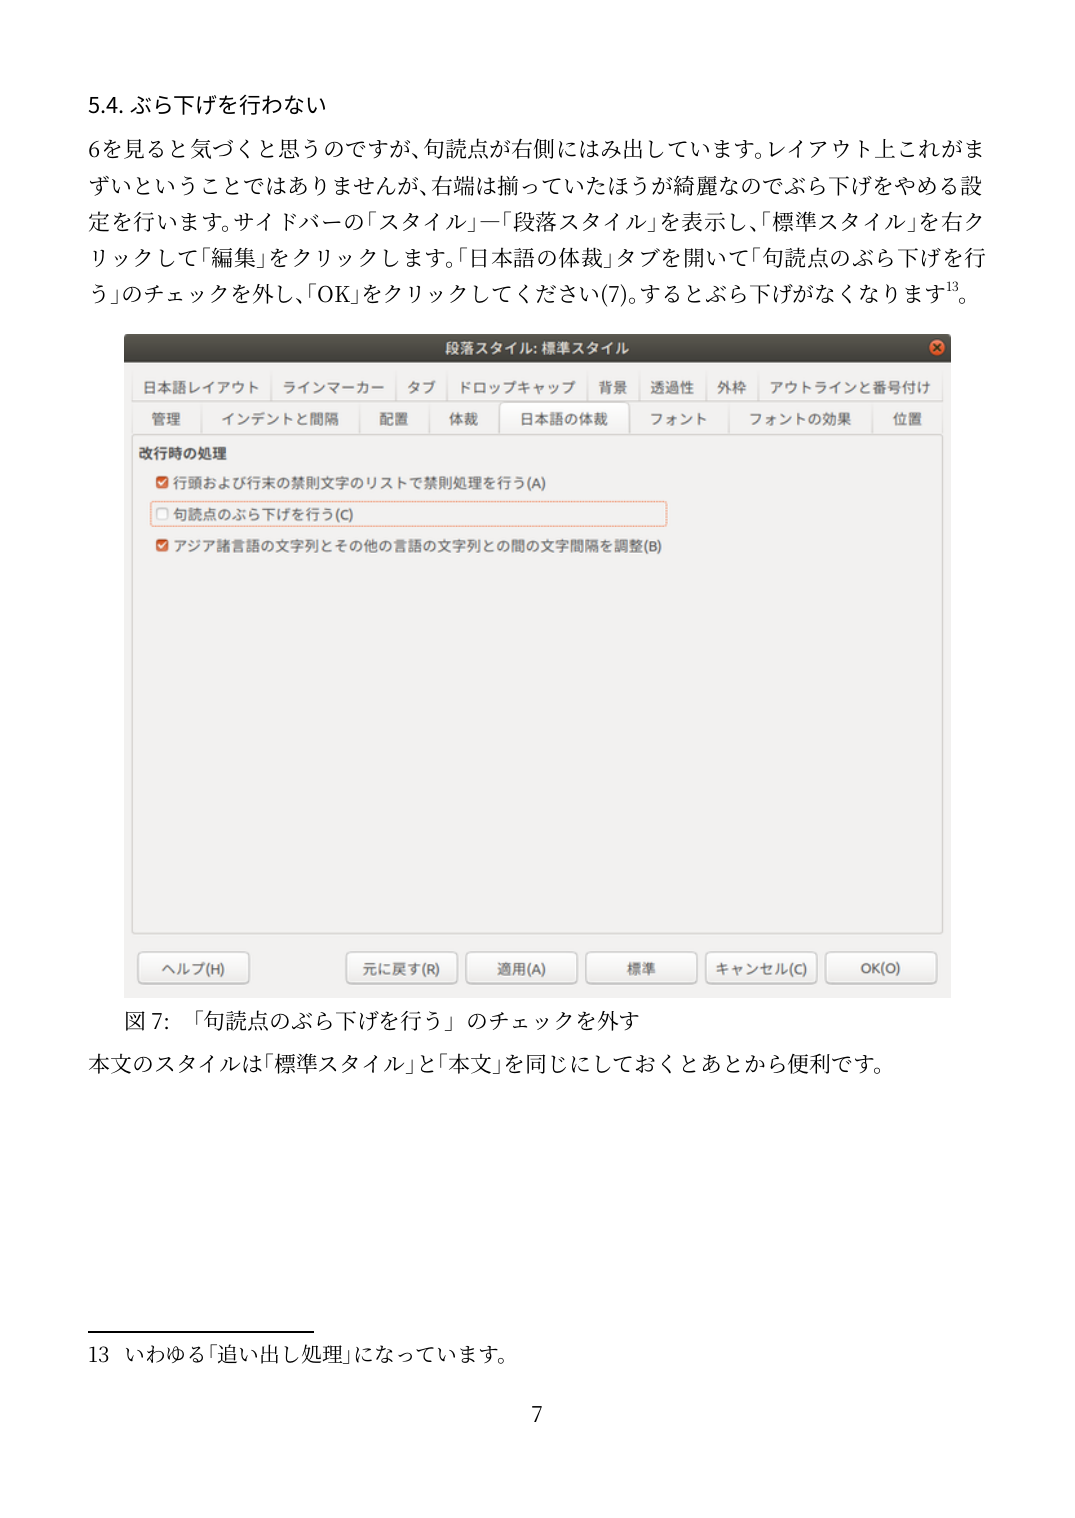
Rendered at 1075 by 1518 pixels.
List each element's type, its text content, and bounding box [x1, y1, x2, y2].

text いわゆる「追い出し処理」になっています。 [88, 1338, 986, 1368]
text 図 7: 「句読点のぶら下げを行う」のチェックを外す [124, 998, 951, 1036]
text 本文のスタイルは「標準スタイル」と「本文」を同じにしておくとあとから便利です。 [88, 322, 986, 1079]
picture [124, 334, 951, 998]
subtitle ぶら下げを行わない [88, 88, 986, 120]
text 図 6を見ると気づくと思うのですが、句読点が右側にはみ出しています。レイアウト上これがまずいということではありませんが、右端は揃っていたほうが綺麗なのでぶら下げをやめる設定を行います。サイドバーの「スタイル」―「段落スタイル」を表示し、「標準スタイル」を右クリックして「編集」をクリックします。「日本語の体裁」タブを開いて「句読点のぶら下げを行う」のチェックを外し、「OK」をクリックしてください(図 7)。するとぶら下げがなくなります。 [88, 133, 986, 309]
